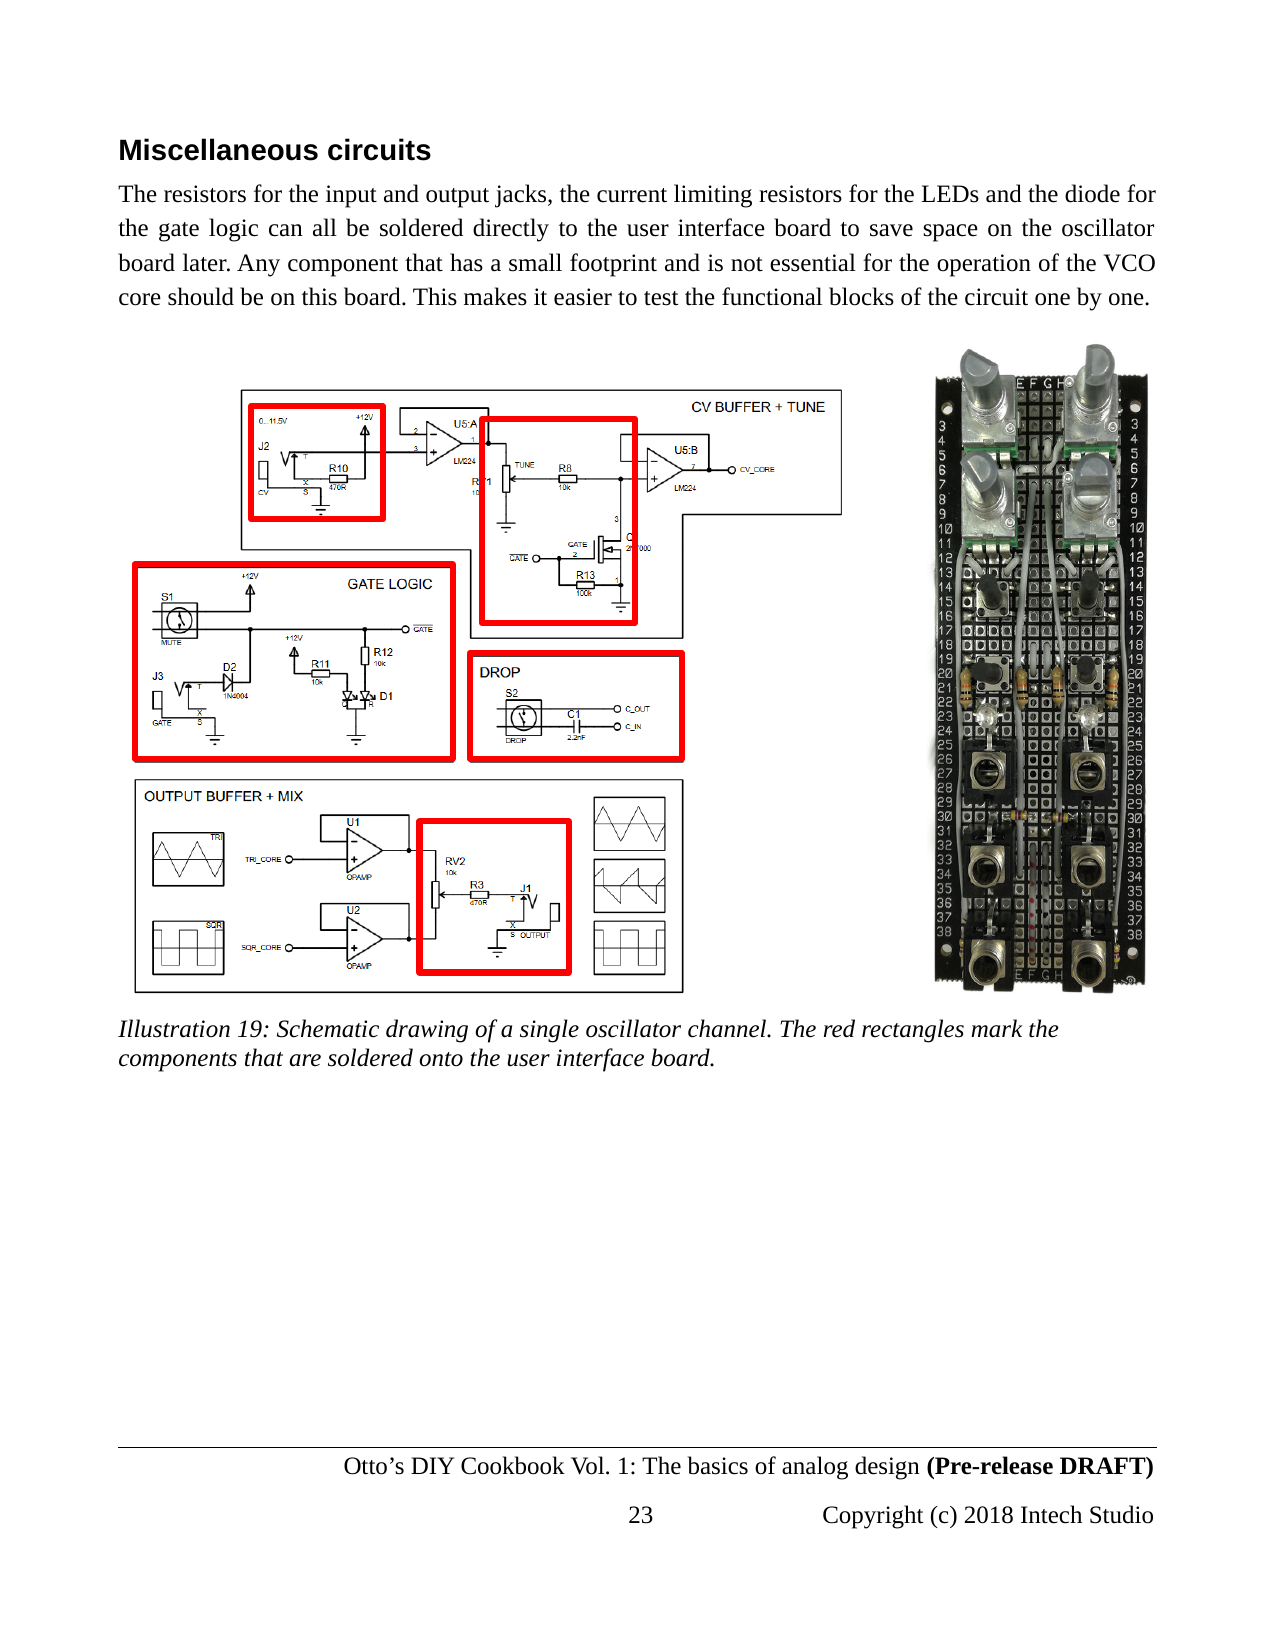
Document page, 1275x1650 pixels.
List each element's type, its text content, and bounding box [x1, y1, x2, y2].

picture [118, 335, 1157, 1010]
text The resistors for the input and output jacks, the current limiting resistors for the LEDs and the diode for the gate logic can all be soldered directly to the user interface board to save space on the oscillator board later. Any component that has a small footprint and is not essential for the operation of the VCO core should be on this board. This makes it easier to test the functional blocks of the circuit one by one. [118, 179, 1157, 311]
subtitle Miscellaneous circuits [118, 133, 1157, 166]
text Illustration 19: Schematic drawing of a single oscillator channel. The red rectangles mark the components that are soldered onto the user interface board. [118, 1010, 1157, 1072]
